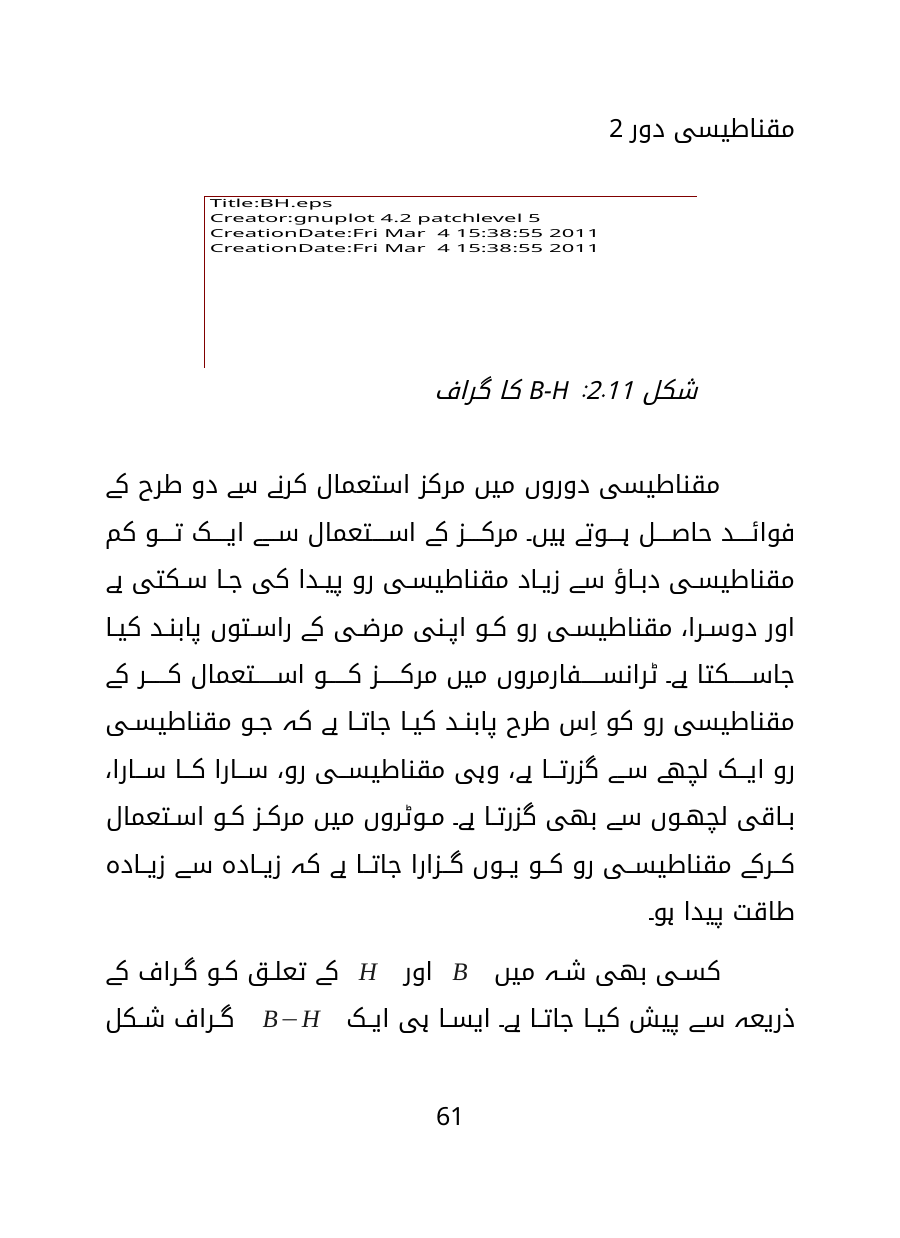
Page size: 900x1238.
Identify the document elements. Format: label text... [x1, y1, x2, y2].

text کسی بھی شہ میں اور کے تعلق کو گراف کے ذریعہ سے پیش کیا جاتا ہے۔ ایسا ہی ایک گراف شکل 2.11 میں دکھایا گیا ہے۔ گراف کو دیکھا جائے توکے کسی ایک مقدار کے لئےکے دو مقدار ہیں۔ اگر مقناطیسی رو بڑھ رہا ہو تو، گراف میں نیچے سے اُوپر جانے والی لکیر، اِس میں اور کے تعلق کو پیش کرتی ہے اور اگر مقناطیسی رو کم ہو رہا ہو تو، اوپر سے نیچے آنے والی لکیر، اِس تعلق کو پیش کرتی ہے۔ چونکہ ، لہٰذا کے مقدار تبدیل ہونے سے بھی تبدیل ہوتا ہے۔ باوجود اِس کے ہم مقناطیسی دوروں میں یہ تصور کرتے ہیں کہ ایک مقررہ ہے۔ یہ تصور کر لینے سے عموماً جواب پر زیادہ اصر نہیں پڑتا۔ [105, 948, 795, 1043]
text شکل 2.11: B-H کا گراف [203, 195, 697, 415]
text مقناطیسی دوروں میں مرکز استعمال کرنے سے دو طرح کے فوائد حاصل ہوتے ہیں۔ مرکز کے استعمال سے ایک تو کم مقناطیسی دباؤ سے زیاد مقناطیسی رو پیدا کی جا سکتی ہے اور دوسرا، مقناطیسی رو کو اپنی مرضی کے راستوں پابند کیا جاسکتا ہے۔ ٹرانسفارمروں میں مرکز کو استعمال کر کے مقناطیسی رو کو اِس طرح پابند کیا جاتا ہے کہ جو مقناطیسی رو ایک لچھے سے گزرتا ہے، وہی مقناطیسی رو، سارا کا سارا، باقی لچھوں سے بھی گزرتا ہے۔ موٹروں میں مرکز کو استعمال کرکے مقناطیسی رو کو یوں گزارا جاتا ہے کہ زیادہ سے زیادہ طاقت پیدا ہو۔ [105, 462, 795, 936]
